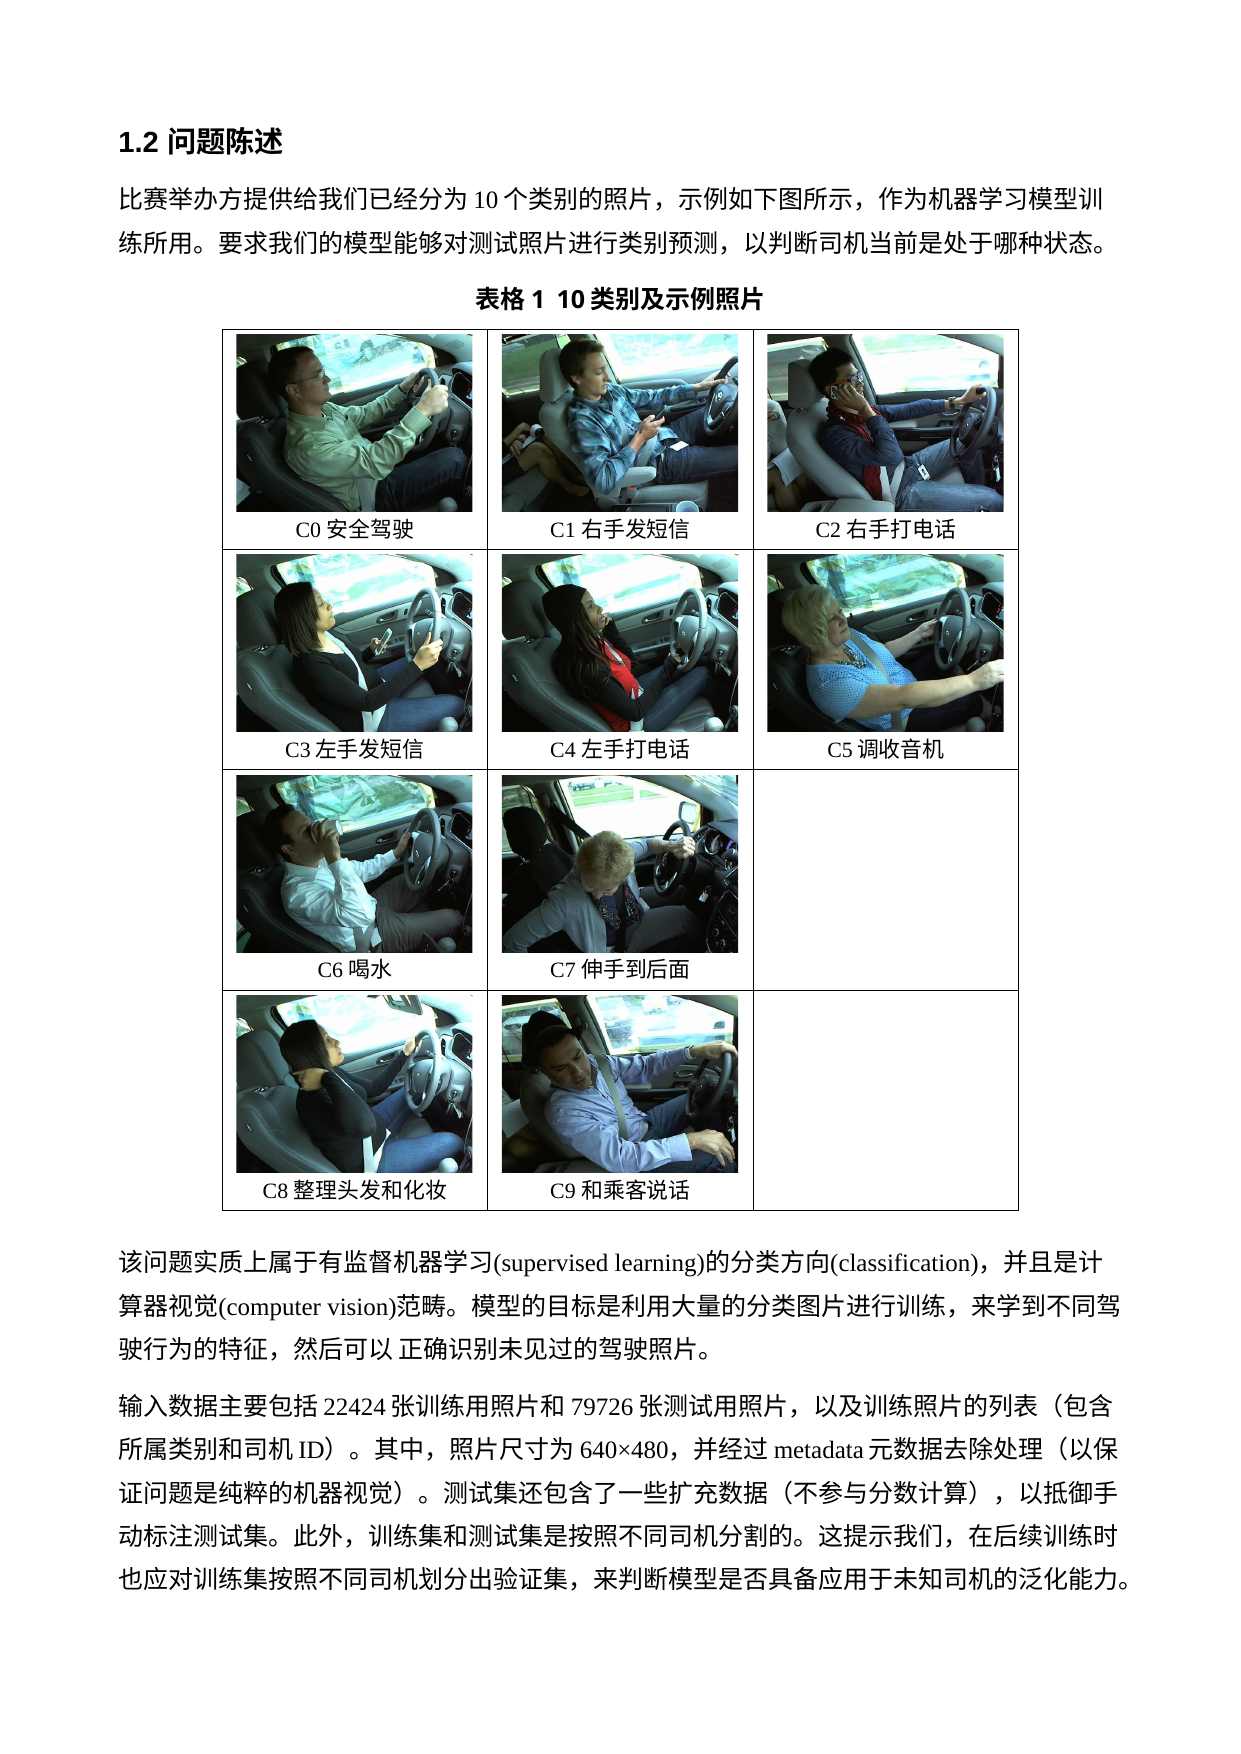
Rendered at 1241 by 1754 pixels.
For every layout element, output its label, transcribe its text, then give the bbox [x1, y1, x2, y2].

table_cell C6 喝水 [223, 770, 487, 990]
text 该问题实质上属于有监督机器学习(supervised learning)的分类方向(classification)，并且是计算器视觉(computer vision)范畴。模型的目标是利用大量的分类图片进行训练，来学到不同驾驶行为的特征，然后可以 正确识别未见过的驾驶照片。 [118, 1243, 1122, 1366]
table_cell C3左手发短信 [223, 550, 487, 769]
table_cell [754, 770, 1018, 990]
table_header C2 右手打电话 [754, 330, 1018, 549]
picture [236, 554, 473, 732]
text 输入数据主要包括22424张训练用照片和79726张测试用照片，以及训练照片的列表（包含所属类别和司机ID）。其中，照片尺寸为640×480，并经过metadata元数据去除处理（以保证问题是纯粹的机器视觉）。测试集还包含了一些扩充数据（不参与分数计算），以抵御手动标注测试集。此外，训练集和测试集是按照不同司机分割的。这提示我们，在后续训练时也应对训练集按照不同司机划分出验证集，来判断模型是否具备应用于未知司机的泛化能力。 [118, 1386, 1122, 1596]
table_cell C5调收音机 [754, 550, 1018, 769]
subtitle 1.2 问题陈述 [118, 118, 1122, 160]
table_cell C8 整理头发和化妆 [223, 991, 487, 1210]
text 表格 1 10类别及示例照片 [118, 280, 1122, 316]
picture [767, 334, 1004, 512]
picture [501, 995, 739, 1173]
table_cell [754, 991, 1018, 1210]
text 比赛举办方提供给我们已经分为10个类别的照片，示例如下图所示，作为机器学习模型训练所用。要求我们的模型能够对测试照片进行类别预测，以判断司机当前是处于哪种状态。 [118, 180, 1122, 259]
table_header C0 安全驾驶 [223, 330, 487, 549]
picture [501, 775, 739, 953]
table_cell C9 和乘客说话 [488, 991, 753, 1210]
picture [236, 995, 473, 1173]
picture [767, 554, 1004, 732]
picture [236, 334, 473, 512]
table_header C1 右手发短信 [488, 330, 753, 549]
picture [236, 775, 473, 953]
table_cell C7 伸手到后面 [488, 770, 753, 990]
table_cell C4 左手打电话 [488, 550, 753, 769]
picture [501, 334, 739, 512]
picture [501, 554, 739, 732]
